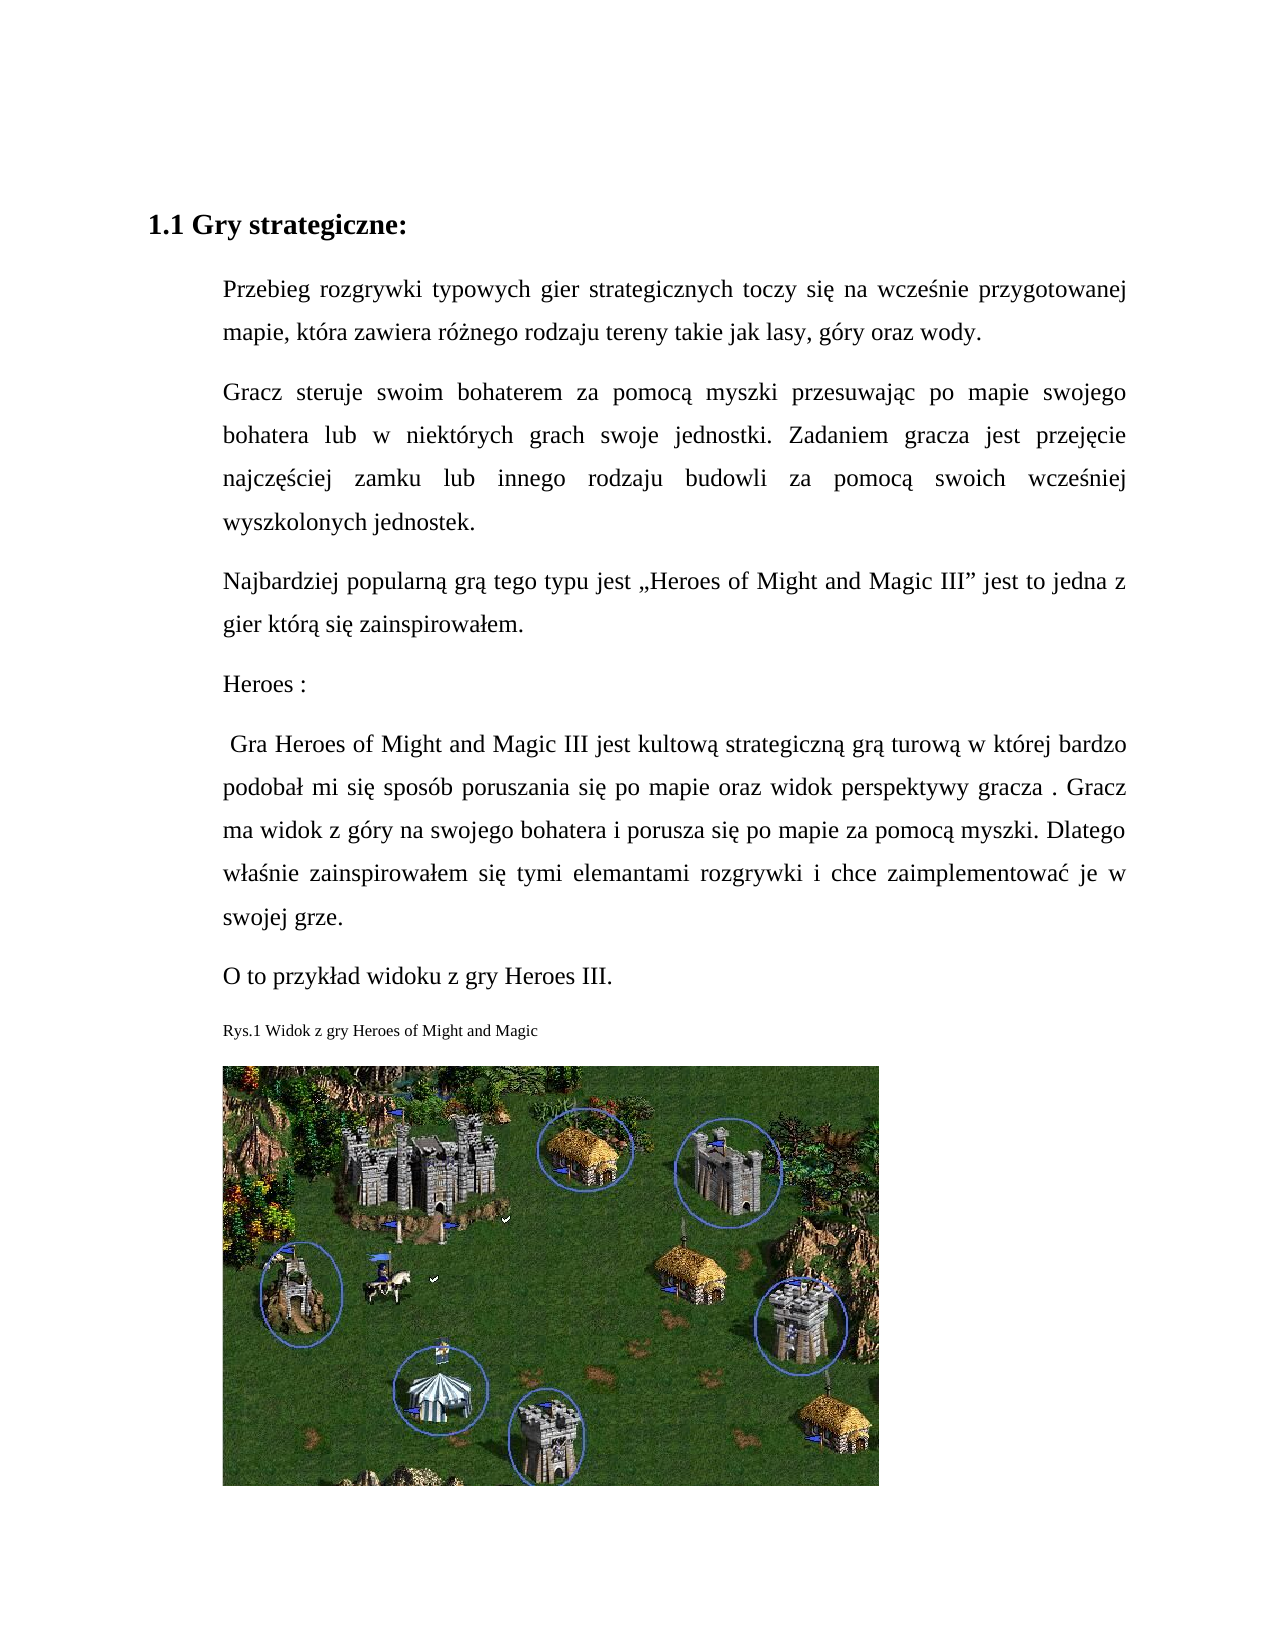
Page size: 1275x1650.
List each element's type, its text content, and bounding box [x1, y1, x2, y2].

text 1.1 Gry strategiczne: [148, 207, 1127, 241]
text Przebieg rozgrywki typowych gier strategicznych toczy się na wcześnie przygotowanej mapie, która zawiera różnego rodzaju tereny takie jak lasy, góry oraz wody. [223, 274, 1127, 346]
text Najbardziej popularną grą tego typu jest „Heroes of Might and Magic III” jest to jedna z gier którą się zainspirowałem. [223, 566, 1127, 638]
text Gra Heroes of Might and Magic III jest kultową strategiczną grą turową w której bardzo podobał mi się sposób poruszania się po mapie oraz widok perspektywy gracza . Gracz ma widok z góry na swojego bohatera i porusza się po mapie za pomocą myszki. Dlatego właśnie zainspirowałem się tymi elemantami rozgrywki i chce zaimplementować je w swojej grze. [223, 729, 1127, 930]
text Rys.1 Widok z gry Heroes of Might and Magic [223, 1021, 1127, 1040]
text Gracz steruje swoim bohaterem za pomocą myszki przesuwając po mapie swojego bohatera lub w niektórych grach swoje jednostki. Zadaniem gracza jest przejęcie najczęściej zamku lub innego rodzaju budowli za pomocą swoich wcześniej wyszkolonych jednostek. [223, 377, 1127, 535]
text O to przykład widoku z gry Heroes III. [223, 961, 1127, 990]
text Heroes : [223, 669, 1127, 698]
